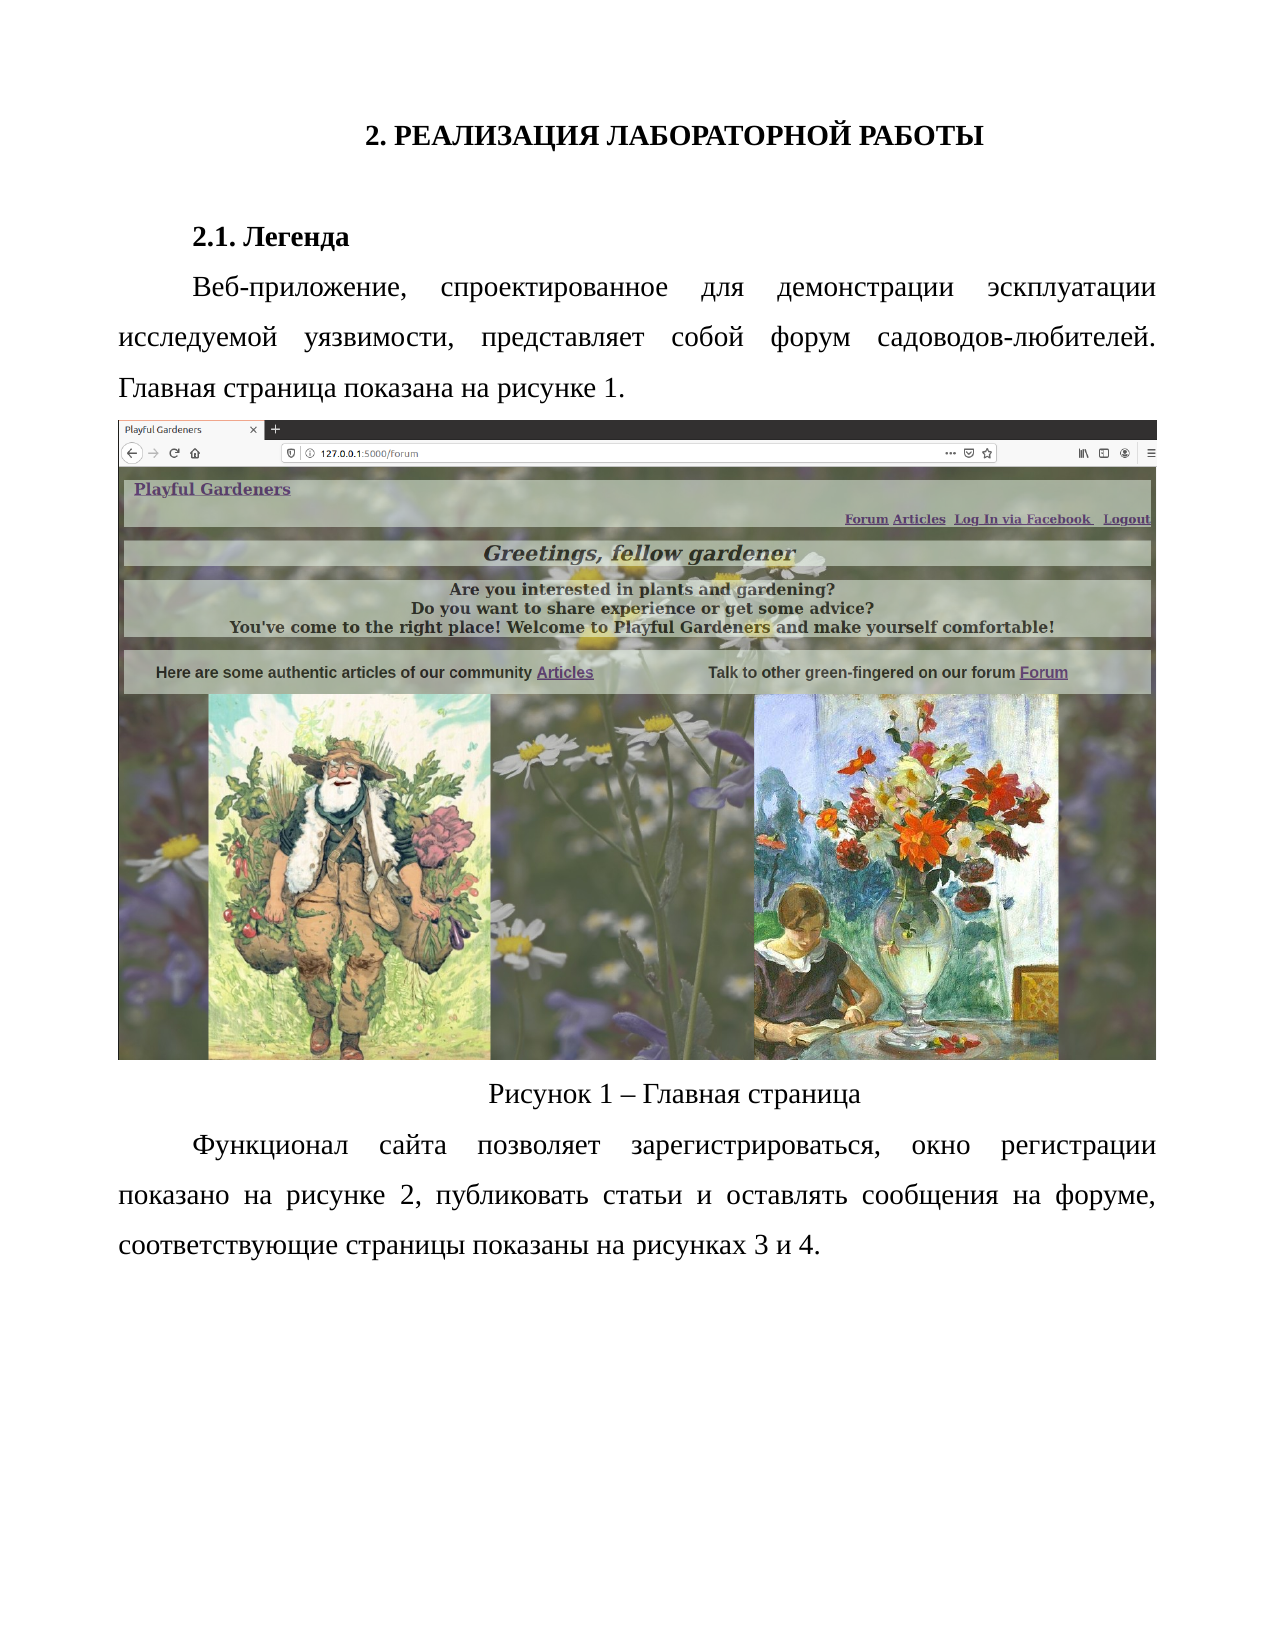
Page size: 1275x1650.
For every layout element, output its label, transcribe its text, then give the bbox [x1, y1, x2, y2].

subtitle 2. Реализация лабораторной работы [118, 118, 1157, 152]
text Веб-приложение, спроектированное для демонстрации эскплуатации исследуемой уязвимости, представляет собой форум садоводов-любителей. Главная страница показана на рисунке 1. [118, 269, 1157, 403]
picture [118, 420, 1157, 1060]
text Функционал сайта позволяет зарегистрироваться, окно регистрации показано на рисунке 2, публиковать статьи и оставлять сообщения на форуме, соответствующие страницы показаны на рисунках 3 и 4. [118, 1127, 1157, 1261]
text Рисунок 1 ‒ Главная страница [118, 1060, 1157, 1110]
subtitle 2.1. Легенда [118, 219, 1157, 252]
